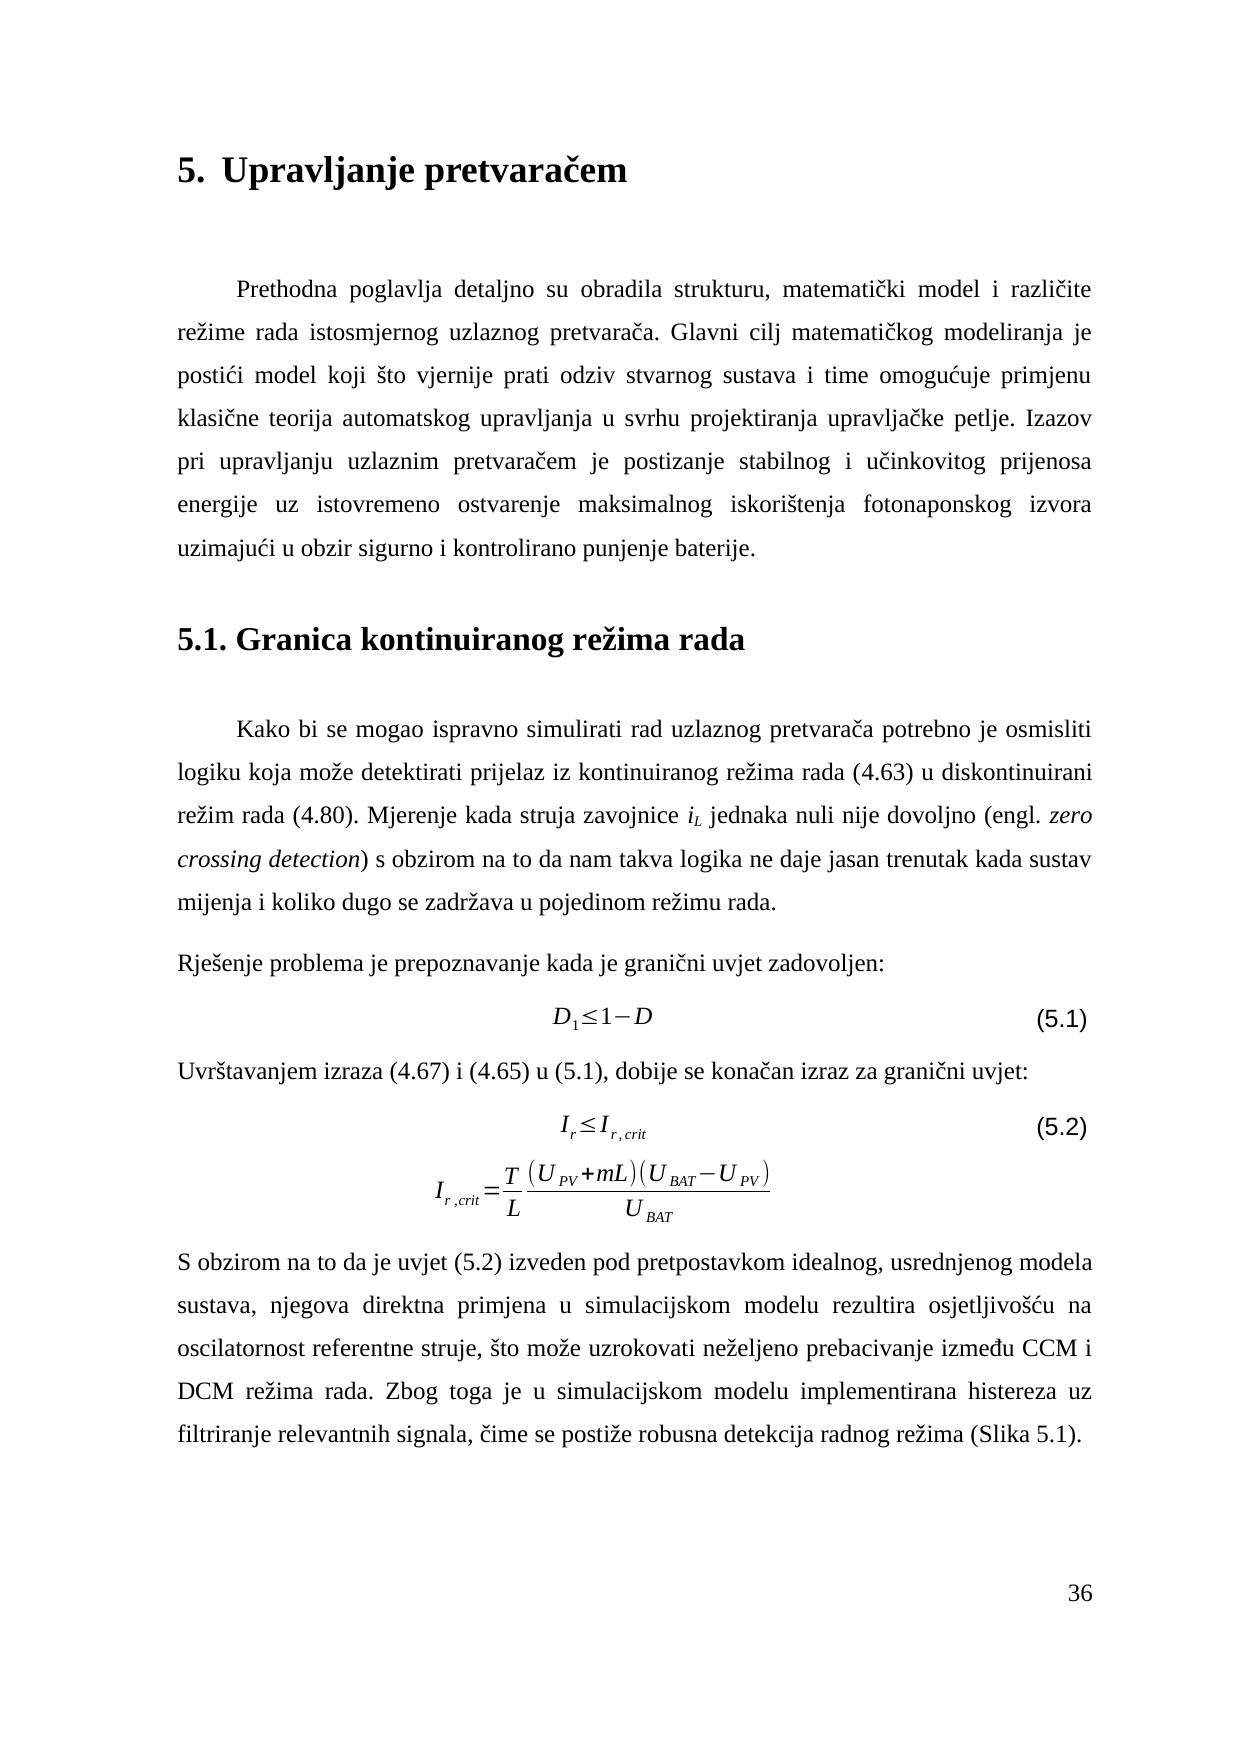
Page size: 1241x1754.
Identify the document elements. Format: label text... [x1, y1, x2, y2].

table_header [177, 997, 1028, 1044]
text Uvrštavanjem izraza (4.67) i (4.65) u (5.1), dobije se konačan izraz za granični uvjet: [177, 1056, 1093, 1085]
subtitle Granica kontinuiranog režima rada [177, 619, 1093, 658]
table_header (5.2) [1028, 1105, 1093, 1152]
text Kako bi se mogao ispravno simulirati rad uzlaznog pretvarača potrebno je osmisliti logiku koja može detektirati prijelaz iz kontinuiranog režima rada (4.63) u diskontinuirani režim rada (4.80). Mjerenje kada struja zavojnice iL jednaka nuli nije dovoljno (engl. zero crossing detection) s obzirom na to da nam takva logika ne daje jasan trenutak kada sustav mijenja i koliko dugo se zadržava u pojedinom režimu rada. [177, 714, 1093, 916]
text S obzirom na to da je uvjet (5.2) izveden pod pretpostavkom idealnog, usrednjenog modela sustava, njegova direktna primjena u simulacijskom modelu rezultira osjetljivošću na oscilatornost referentne struje, što može uzrokovati neželjeno prebacivanje između CCM i DCM režima rada. Zbog toga je u simulacijskom modelu implementirana histereza uz filtriranje relevantnih signala, čime se postiže robusna detekcija radnog režima (Slika 5.1). [177, 1247, 1093, 1448]
table_header [177, 1105, 1028, 1152]
text Prethodna poglavlja detaljno su obradila strukturu, matematički model i različite režime rada istosmjernog uzlaznog pretvarača. Glavni cilj matematičkog modeliranja je postići model koji što vjernije prati odziv stvarnog sustava i time omogućuje primjenu klasične teorija automatskog upravljanja u svrhu projektiranja upravljačke petlje. Izazov pri upravljanju uzlaznim pretvaračem je postizanje stabilnog i učinkovitog prijenosa energije uz istovremeno ostvarenje maksimalnog iskorištenja fotonaponskog izvora uzimajući u obzir sigurno i kontrolirano punjenje baterije. [177, 274, 1093, 561]
table_cell [1028, 1153, 1093, 1235]
subtitle Upravljanje pretvaračem [177, 148, 1093, 191]
table_cell [177, 1153, 1028, 1235]
table_header (5.1) [1028, 997, 1093, 1044]
text Rješenje problema je prepoznavanje kada je granični uvjet zadovoljen: [177, 948, 1093, 977]
